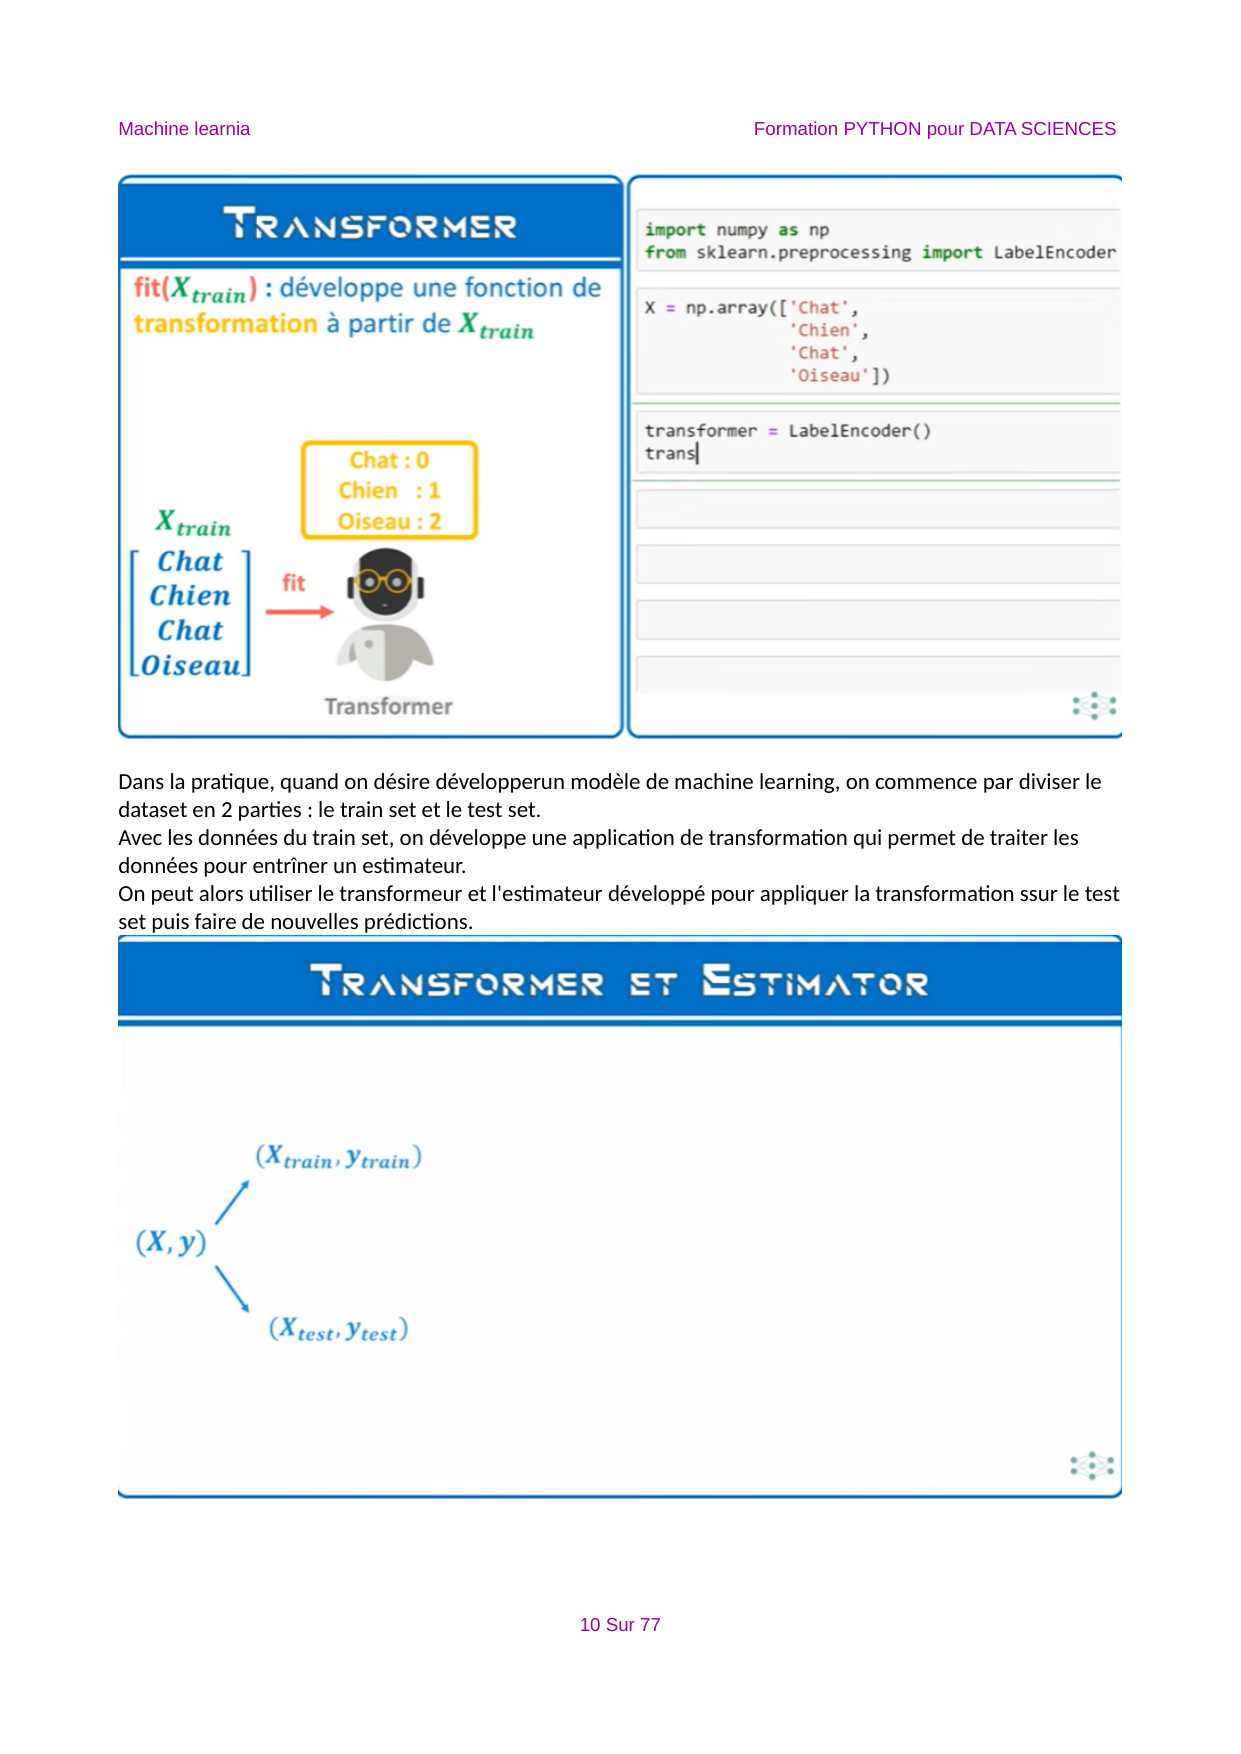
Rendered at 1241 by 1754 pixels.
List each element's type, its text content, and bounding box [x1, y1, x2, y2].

picture [118, 935, 1122, 1499]
picture [118, 169, 1122, 739]
text Dans la pratique, quand on désire développerun modèle de machine learning, on commence par diviser le dataset en 2 parties : le train set et le test set. [118, 767, 1122, 823]
text On peut alors utiliser le transformeur et l'estimateur développé pour appliquer la transformation ssur le test set puis faire de nouvelles prédictions. [118, 879, 1122, 935]
text Avec les données du train set, on développe une application de transformation qui permet de traiter les données pour entrîner un estimateur. [118, 823, 1122, 879]
